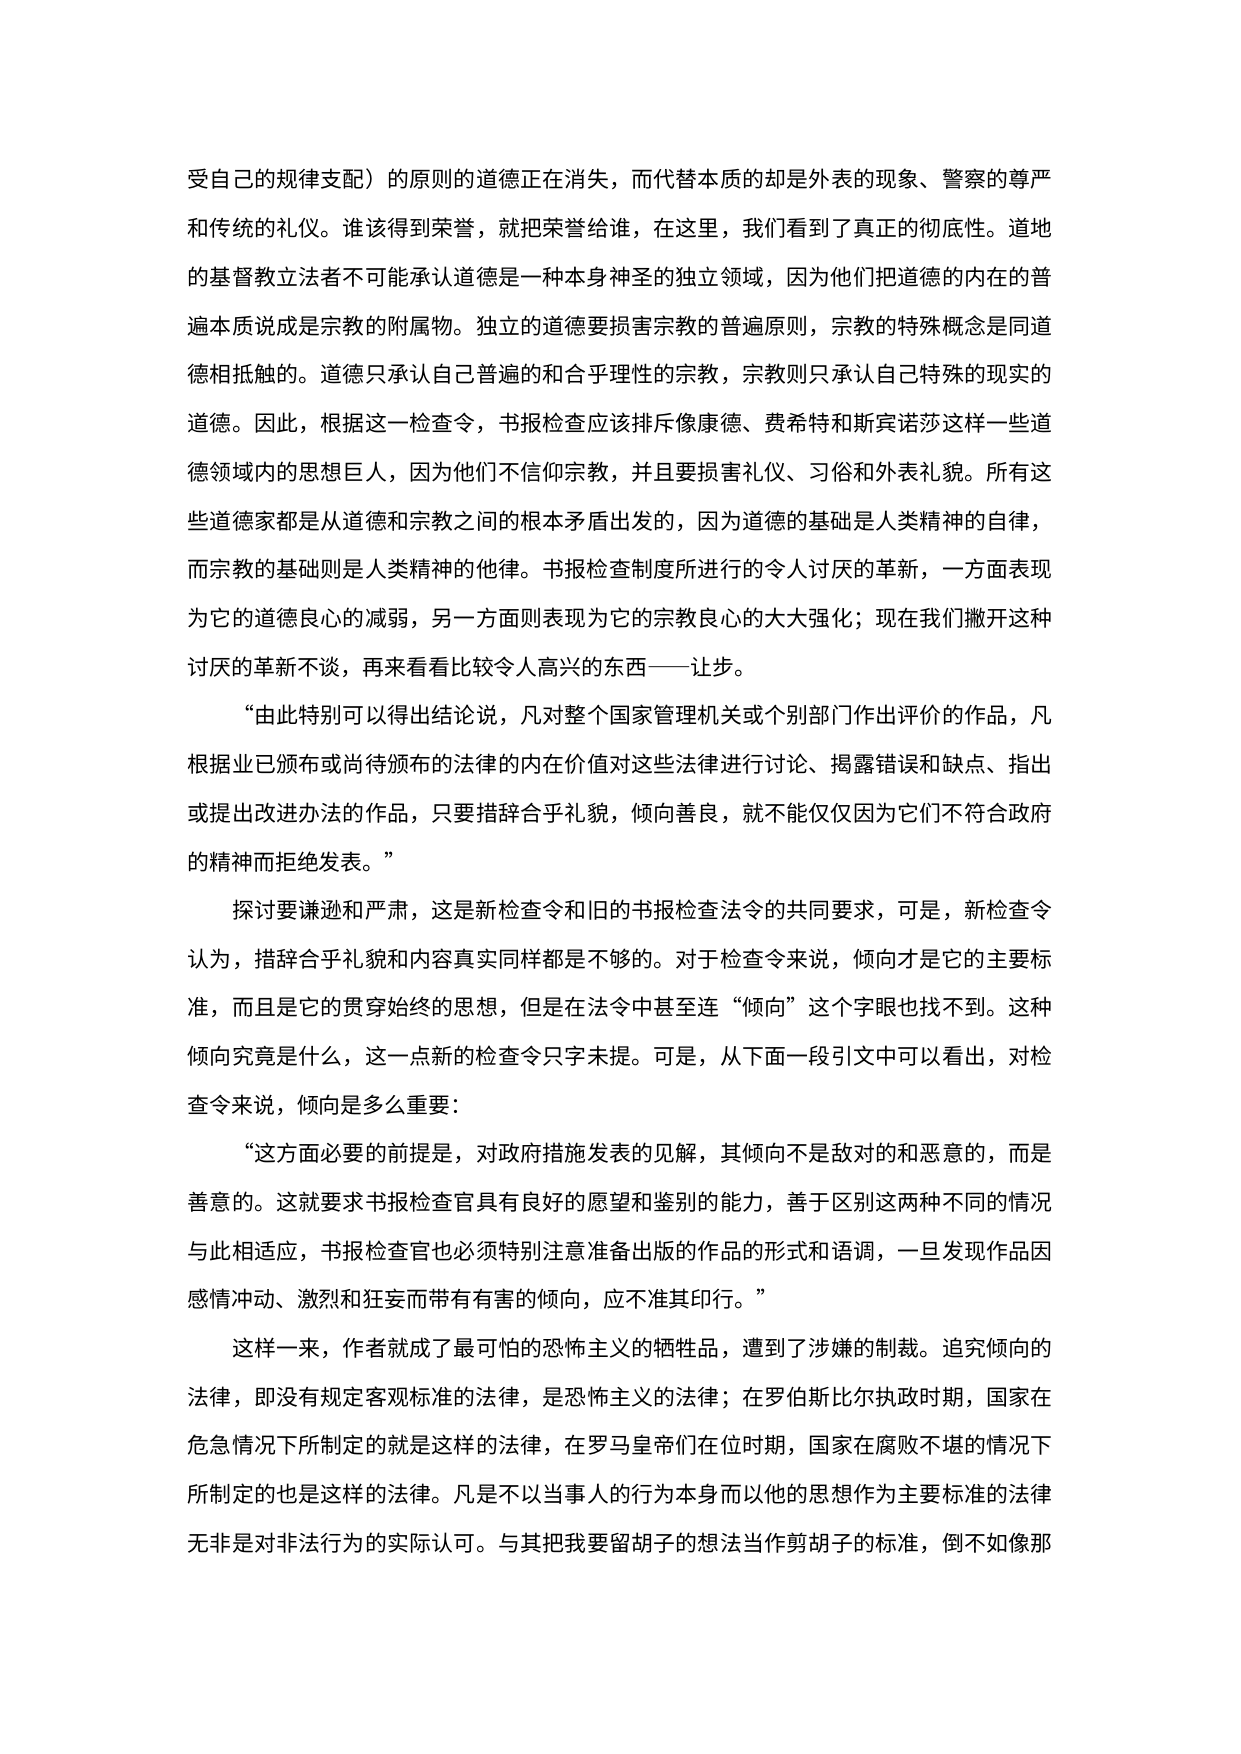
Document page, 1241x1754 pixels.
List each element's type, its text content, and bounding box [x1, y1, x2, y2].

text 探讨要谦逊和严肃，这是新检查令和旧的书报检查法令的共同要求，可是，新检查令认为，措辞合乎礼貌和内容真实同样都是不够的。对于检查令来说，倾向才是它的主要标准，而且是它的贯穿始终的思想，但是在法令中甚至连“倾向”这个字眼也找不到。这种倾向究竟是什么，这一点新的检查令只字未提。可是，从下面一段引文中可以看出，对检查令来说，倾向是多么重要： [187, 892, 1053, 1120]
text “由此特别可以得出结论说，凡对整个国家管理机关或个别部门作出评价的作品，凡根据业已颁布或尚待颁布的法律的内在价值对这些法律进行讨论、揭露错误和缺点、指出或提出改进办法的作品，只要措辞合乎礼貌，倾向善良，就不能仅仅因为它们不符合政府的精神而拒绝发表。” [187, 698, 1053, 877]
text “这方面必要的前提是，对政府措施发表的见解，其倾向不是敌对的和恶意的，而是善意的。这就要求书报检查官具有良好的愿望和鉴别的能力，善于区别这两种不同的情况。与此相适应，书报检查官也必须特别注意准备出版的作品的形式和语调，一旦发现作品因感情冲动、激烈和狂妄而带有有害的倾向，应不准其印行。” [187, 1136, 1053, 1314]
text 受自己的规律支配）的原则的道德正在消失，而代替本质的却是外表的现象、警察的尊严和传统的礼仪。谁该得到荣誉，就把荣誉给谁，在这里，我们看到了真正的彻底性。道地的基督教立法者不可能承认道德是一种本身神圣的独立领域，因为他们把道德的内在的普遍本质说成是宗教的附属物。独立的道德要损害宗教的普遍原则，宗教的特殊概念是同道德相抵触的。道德只承认自己普遍的和合乎理性的宗教，宗教则只承认自己特殊的现实的道德。因此，根据这一检查令，书报检查应该排斥像康德、费希特和斯宾诺莎这样一些道德领域内的思想巨人，因为他们不信仰宗教，并且要损害礼仪、习俗和外表礼貌。所有这些道德家都是从道德和宗教之间的根本矛盾出发的，因为道德的基础是人类精神的自律，而宗教的基础则是人类精神的他律。书报检查制度所进行的令人讨厌的革新，一方面表现为它的道德良心的减弱，另一方面则表现为它的宗教良心的大大强化；现在我们撇开这种讨厌的革新不谈，再来看看比较令人高兴的东西——让步。 [187, 162, 1053, 682]
text 这样一来，作者就成了最可怕的恐怖主义的牺牲品，遭到了涉嫌的制裁。追究倾向的法律，即没有规定客观标准的法律，是恐怖主义的法律；在罗伯斯比尔执政时期，国家在危急情况下所制定的就是这样的法律，在罗马皇帝们在位时期，国家在腐败不堪的情况下所制定的也是这样的法律。凡是不以当事人的行为本身而以他的思想作为主要标准的法律，无非是对非法行为的实际认可。与其把我要留胡子的想法当作剪胡子的标准，倒不如像那位俄国沙皇所做的那样，干脆让御用的哥萨克人把所有人的胡子统统剪掉。 [187, 1330, 1053, 1558]
